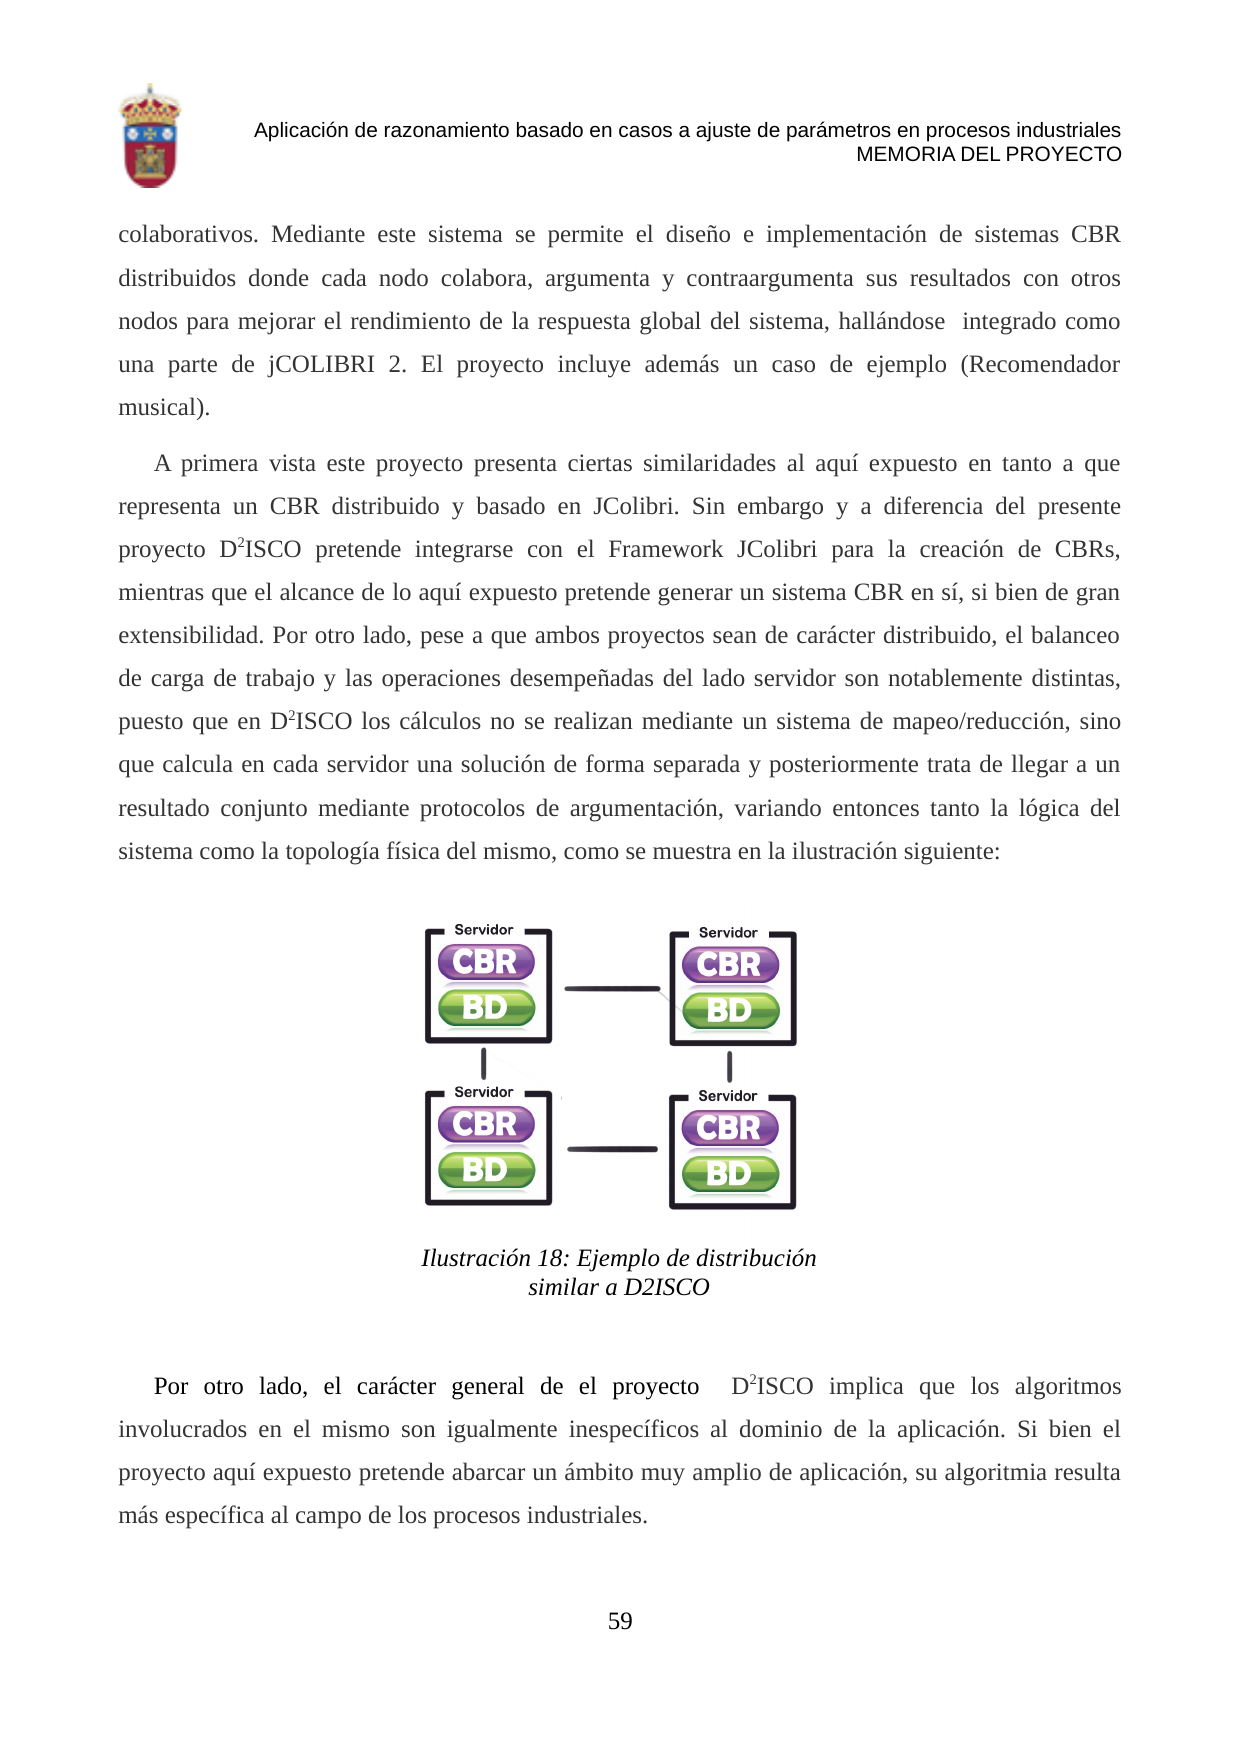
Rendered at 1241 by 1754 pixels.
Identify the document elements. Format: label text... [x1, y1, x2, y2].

text Por otro lado, el carácter general de el proyecto D2ISCO implica que los algoritmos involucrados en el mismo son igualmente inespecíficos al dominio de la aplicación. Si bien el proyecto aquí expuesto pretende abarcar un ámbito muy amplio de aplicación, su algoritmia resulta más específica al campo de los procesos industriales. [118, 1371, 1122, 1529]
picture [117, 83, 184, 188]
text Ilustración 18: Ejemplo de distribución similar a D2ISCO [384, 904, 856, 1301]
text A primera vista este proyecto presenta ciertas similaridades al aquí expuesto en tanto a que representa un CBR distribuido y basado en JColibri. Sin embargo y a diferencia del presente proyecto D2ISCO pretende integrarse con el Framework JColibri para la creación de CBRs, mientras que el alcance de lo aquí expuesto pretende generar un sistema CBR en sí, si bien de gran extensibilidad. Por otro lado, pese a que ambos proyectos sean de carácter distribuido, el balanceo de carga de trabajo y las operaciones desempeñadas del lado servidor son notablemente distintas, puesto que en D2ISCO los cálculos no se realizan mediante un sistema de mapeo/reducción, sino que calcula en cada servidor una solución de forma separada y posteriormente trata de llegar a un resultado conjunto mediante protocolos de argumentación, variando entonces tanto la lógica del sistema como la topología física del mismo, como se muestra en la ilustración siguiente: [118, 448, 1122, 864]
text colaborativos. Mediante este sistema se permite el diseño e implementación de sistemas CBR distribuidos donde cada nodo colabora, argumenta y contraargumenta sus resultados con otros nodos para mejorar el rendimiento de la respuesta global del sistema, hallándose integrado como una parte de jCOLIBRI 2. El proyecto incluye además un caso de ejemplo (Recomendador musical). [118, 219, 1122, 421]
